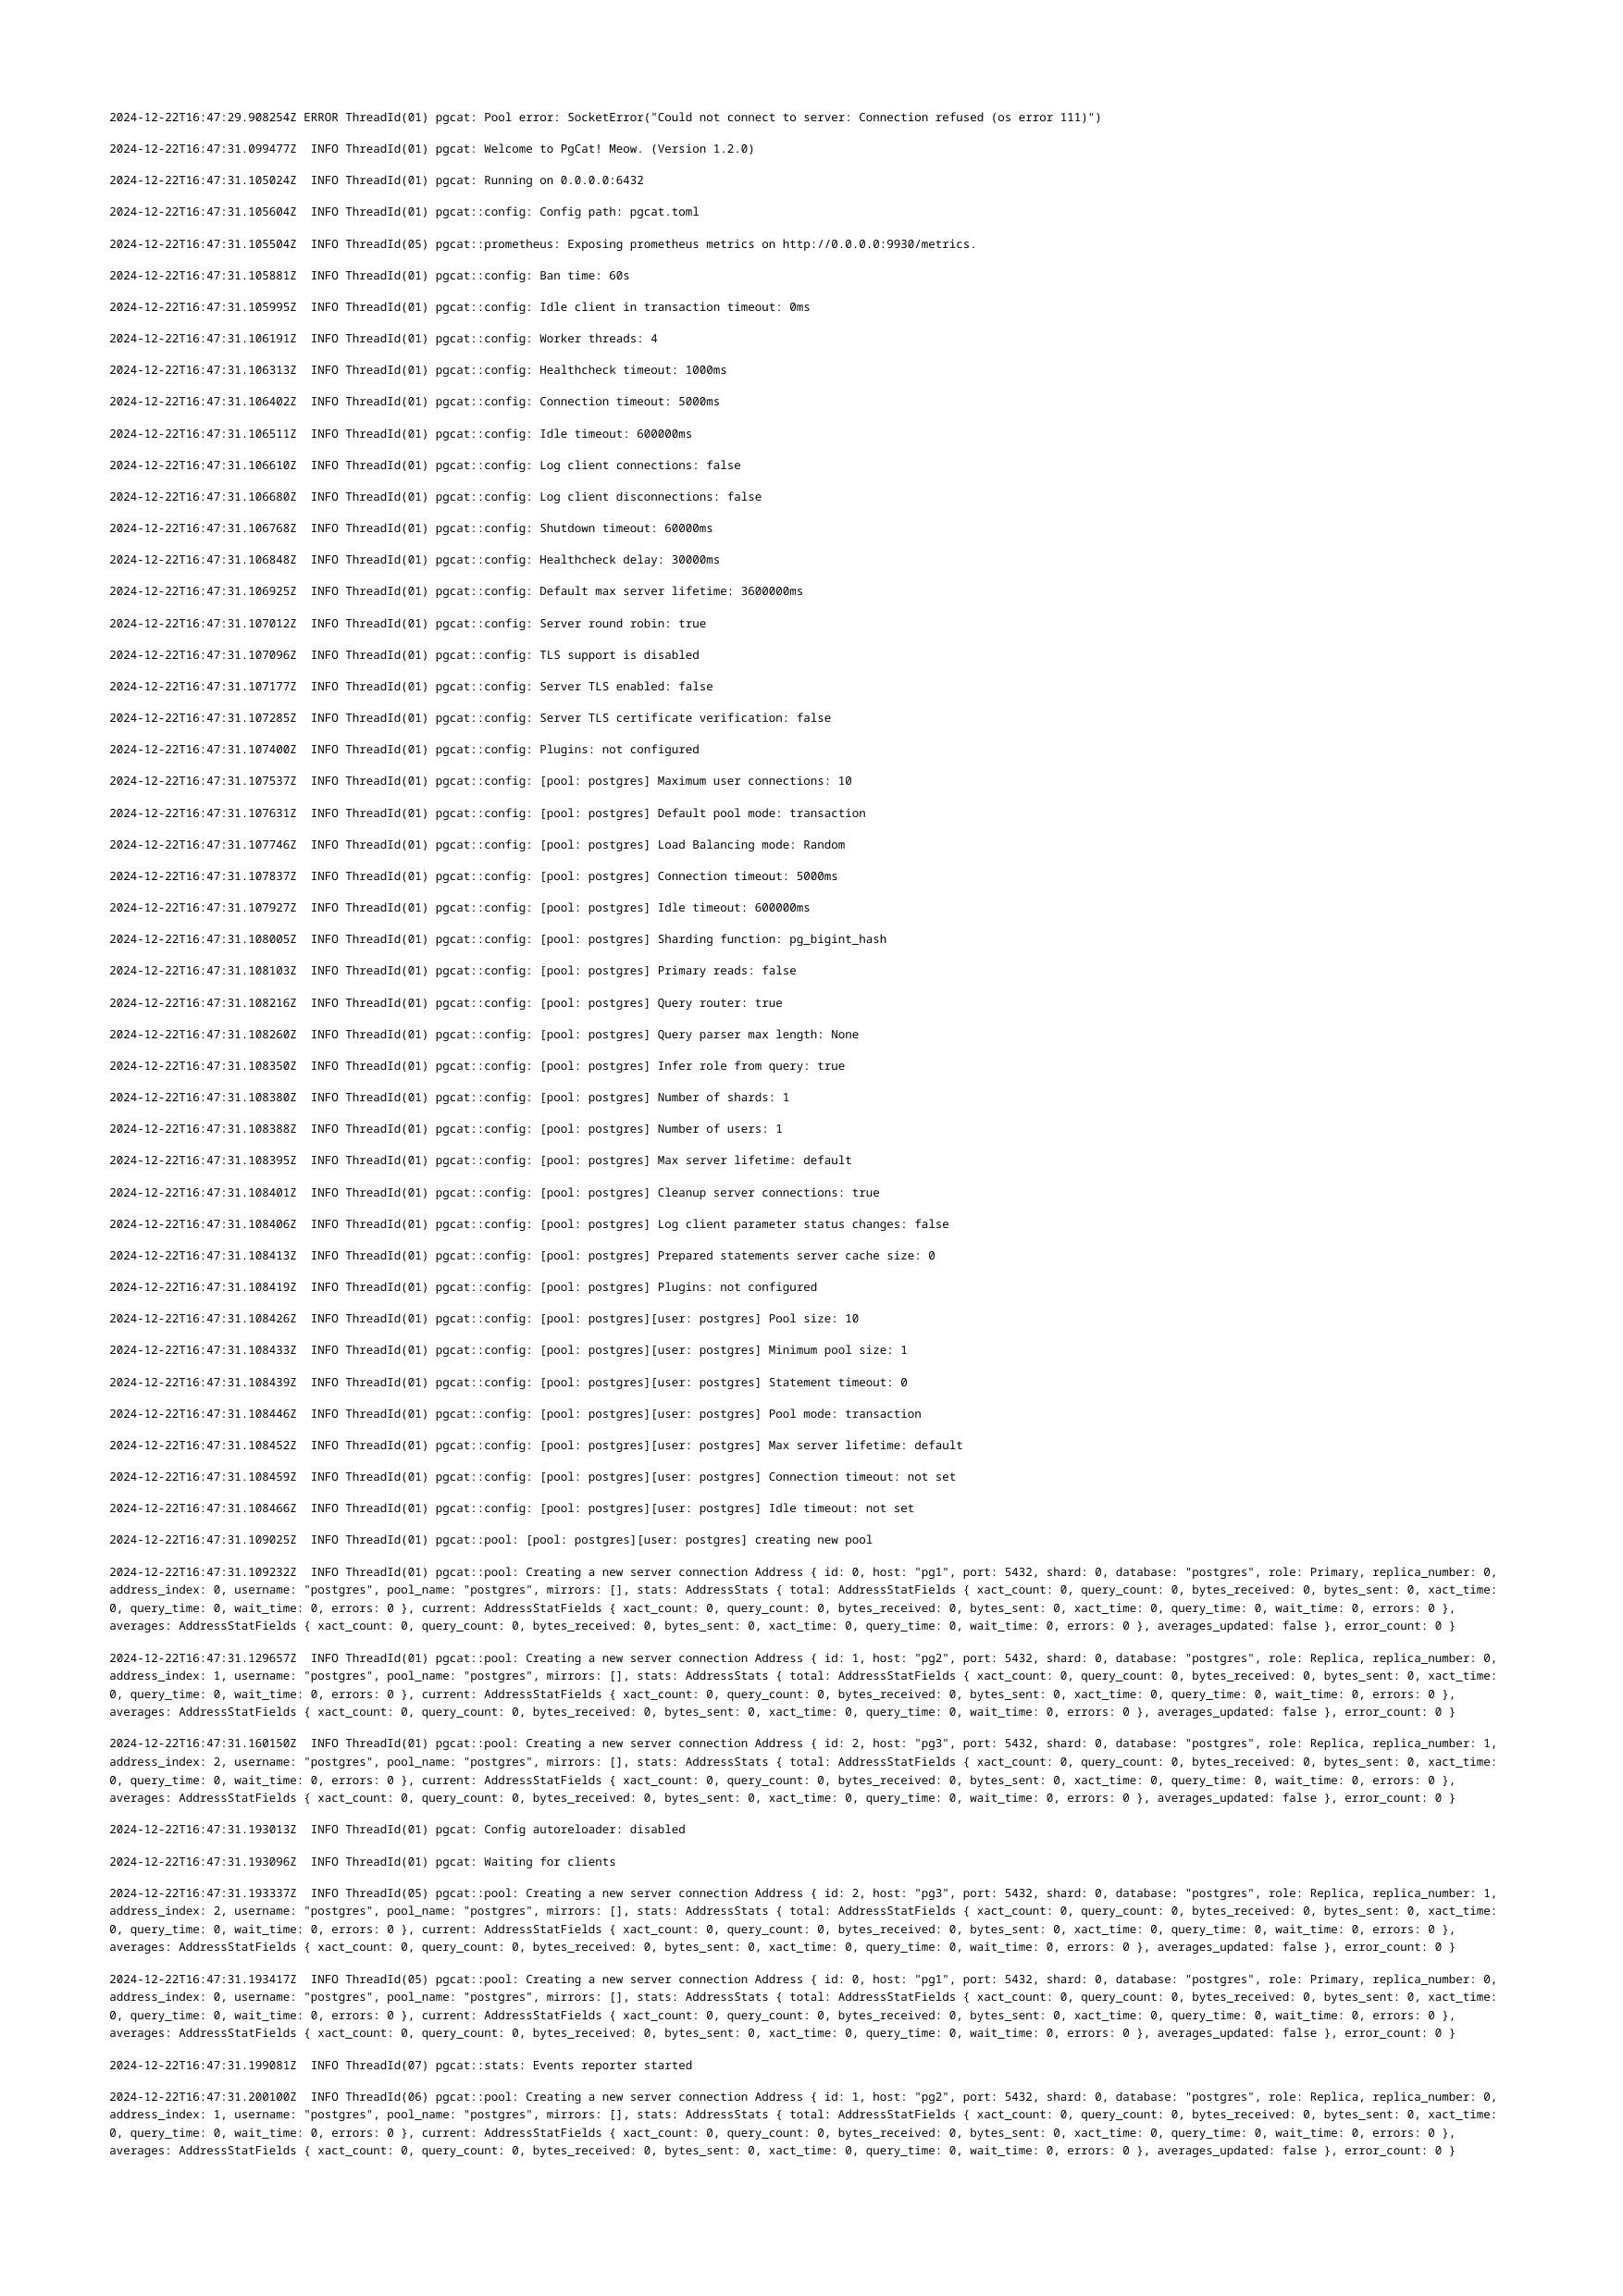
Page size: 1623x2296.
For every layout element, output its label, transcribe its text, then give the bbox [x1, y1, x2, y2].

text 2024-12-22T16:47:31.199081Z INFO ThreadId(07) pgcat::stats: Events reporter started [109, 2057, 1514, 2073]
text 2024-12-22T16:47:31.108413Z INFO ThreadId(01) pgcat::config: [pool: postgres] Prepared statements server cache size: 0 [109, 1247, 1514, 1263]
text 2024-12-22T16:47:31.106313Z INFO ThreadId(01) pgcat::config: Healthcheck timeout: 1000ms [109, 362, 1514, 378]
text 2024-12-22T16:47:31.106848Z INFO ThreadId(01) pgcat::config: Healthcheck delay: 30000ms [109, 552, 1514, 567]
text 2024-12-22T16:47:31.107285Z INFO ThreadId(01) pgcat::config: Server TLS certificate verification: false [109, 710, 1514, 726]
text 2024-12-22T16:47:31.108395Z INFO ThreadId(01) pgcat::config: [pool: postgres] Max server lifetime: default [109, 1153, 1514, 1169]
text 2024-12-22T16:47:29.908254Z ERROR ThreadId(01) pgcat: Pool error: SocketError("Could not connect to server: Connection refused (os error 111)") [109, 109, 1514, 125]
text 2024-12-22T16:47:31.193013Z INFO ThreadId(01) pgcat: Config autoreloader: disabled [109, 1821, 1514, 1838]
text 2024-12-22T16:47:31.107177Z INFO ThreadId(01) pgcat::config: Server TLS enabled: false [109, 678, 1514, 694]
text 2024-12-22T16:47:31.107400Z INFO ThreadId(01) pgcat::config: Plugins: not configured [109, 741, 1514, 757]
text 2024-12-22T16:47:31.160150Z INFO ThreadId(01) pgcat::pool: Creating a new server connection Address { id: 2, host: "pg3", port: 5432, shard: 0, database: "postgres", role: Replica, replica_number: 1, address_index: 2, username: "postgres", pool_name: "postgres", mirrors: [], stats: AddressStats { total: AddressStatFields { xact_count: 0, query_count: 0, bytes_received: 0, bytes_sent: 0, xact_time: 0, query_time: 0, wait_time: 0, errors: 0 }, current: AddressStatFields { xact_count: 0, query_count: 0, bytes_received: 0, bytes_sent: 0, xact_time: 0, query_time: 0, wait_time: 0, errors: 0 }, averages: AddressStatFields { xact_count: 0, query_count: 0, bytes_received: 0, bytes_sent: 0, xact_time: 0, query_time: 0, wait_time: 0, errors: 0 }, averages_updated: false }, error_count: 0 } [109, 1736, 1514, 1806]
text 2024-12-22T16:47:31.193096Z INFO ThreadId(01) pgcat: Waiting for clients [109, 1854, 1514, 1869]
text 2024-12-22T16:47:31.108433Z INFO ThreadId(01) pgcat::config: [pool: postgres][user: postgres] Minimum pool size: 1 [109, 1343, 1514, 1359]
text 2024-12-22T16:47:31.105604Z INFO ThreadId(01) pgcat::config: Config path: pgcat.toml [109, 205, 1514, 220]
text 2024-12-22T16:47:31.108005Z INFO ThreadId(01) pgcat::config: [pool: postgres] Sharding function: pg_bigint_hash [109, 931, 1514, 947]
text 2024-12-22T16:47:31.108380Z INFO ThreadId(01) pgcat::config: [pool: postgres] Number of shards: 1 [109, 1089, 1514, 1105]
text 2024-12-22T16:47:31.107012Z INFO ThreadId(01) pgcat::config: Server round robin: true [109, 615, 1514, 631]
text 2024-12-22T16:47:31.108260Z INFO ThreadId(01) pgcat::config: [pool: postgres] Query parser max length: None [109, 1026, 1514, 1042]
text 2024-12-22T16:47:31.106925Z INFO ThreadId(01) pgcat::config: Default max server lifetime: 3600000ms [109, 584, 1514, 600]
text 2024-12-22T16:47:31.108350Z INFO ThreadId(01) pgcat::config: [pool: postgres] Infer role from query: true [109, 1058, 1514, 1074]
text 2024-12-22T16:47:31.109025Z INFO ThreadId(01) pgcat::pool: [pool: postgres][user: postgres] creating new pool [109, 1533, 1514, 1548]
text 2024-12-22T16:47:31.108439Z INFO ThreadId(01) pgcat::config: [pool: postgres][user: postgres] Statement timeout: 0 [109, 1374, 1514, 1390]
text 2024-12-22T16:47:31.193337Z INFO ThreadId(05) pgcat::pool: Creating a new server connection Address { id: 2, host: "pg3", port: 5432, shard: 0, database: "postgres", role: Replica, replica_number: 1, address_index: 2, username: "postgres", pool_name: "postgres", mirrors: [], stats: AddressStats { total: AddressStatFields { xact_count: 0, query_count: 0, bytes_received: 0, bytes_sent: 0, xact_time: 0, query_time: 0, wait_time: 0, errors: 0 }, current: AddressStatFields { xact_count: 0, query_count: 0, bytes_received: 0, bytes_sent: 0, xact_time: 0, query_time: 0, wait_time: 0, errors: 0 }, averages: AddressStatFields { xact_count: 0, query_count: 0, bytes_received: 0, bytes_sent: 0, xact_time: 0, query_time: 0, wait_time: 0, errors: 0 }, averages_updated: false }, error_count: 0 } [109, 1885, 1514, 1955]
text 2024-12-22T16:47:31.108216Z INFO ThreadId(01) pgcat::config: [pool: postgres] Query router: true [109, 995, 1514, 1011]
text 2024-12-22T16:47:31.106511Z INFO ThreadId(01) pgcat::config: Idle timeout: 600000ms [109, 426, 1514, 441]
text 2024-12-22T16:47:31.108388Z INFO ThreadId(01) pgcat::config: [pool: postgres] Number of users: 1 [109, 1121, 1514, 1136]
text 2024-12-22T16:47:31.108466Z INFO ThreadId(01) pgcat::config: [pool: postgres][user: postgres] Idle timeout: not set [109, 1500, 1514, 1516]
text 2024-12-22T16:47:31.108406Z INFO ThreadId(01) pgcat::config: [pool: postgres] Log client parameter status changes: false [109, 1216, 1514, 1232]
text 2024-12-22T16:47:31.106680Z INFO ThreadId(01) pgcat::config: Log client disconnections: false [109, 489, 1514, 504]
text 2024-12-22T16:47:31.105995Z INFO ThreadId(01) pgcat::config: Idle client in transaction timeout: 0ms [109, 299, 1514, 315]
text 2024-12-22T16:47:31.109232Z INFO ThreadId(01) pgcat::pool: Creating a new server connection Address { id: 0, host: "pg1", port: 5432, shard: 0, database: "postgres", role: Primary, replica_number: 0, address_index: 0, username: "postgres", pool_name: "postgres", mirrors: [], stats: AddressStats { total: AddressStatFields { xact_count: 0, query_count: 0, bytes_received: 0, bytes_sent: 0, xact_time: 0, query_time: 0, wait_time: 0, errors: 0 }, current: AddressStatFields { xact_count: 0, query_count: 0, bytes_received: 0, bytes_sent: 0, xact_time: 0, query_time: 0, wait_time: 0, errors: 0 }, averages: AddressStatFields { xact_count: 0, query_count: 0, bytes_received: 0, bytes_sent: 0, xact_time: 0, query_time: 0, wait_time: 0, errors: 0 }, averages_updated: false }, error_count: 0 } [109, 1564, 1514, 1634]
text 2024-12-22T16:47:31.099477Z INFO ThreadId(01) pgcat: Welcome to PgCat! Meow. (Version 1.2.0) [109, 141, 1514, 156]
text 2024-12-22T16:47:31.200100Z INFO ThreadId(06) pgcat::pool: Creating a new server connection Address { id: 1, host: "pg2", port: 5432, shard: 0, database: "postgres", role: Replica, replica_number: 0, address_index: 1, username: "postgres", pool_name: "postgres", mirrors: [], stats: AddressStats { total: AddressStatFields { xact_count: 0, query_count: 0, bytes_received: 0, bytes_sent: 0, xact_time: 0, query_time: 0, wait_time: 0, errors: 0 }, current: AddressStatFields { xact_count: 0, query_count: 0, bytes_received: 0, bytes_sent: 0, xact_time: 0, query_time: 0, wait_time: 0, errors: 0 }, averages: AddressStatFields { xact_count: 0, query_count: 0, bytes_received: 0, bytes_sent: 0, xact_time: 0, query_time: 0, wait_time: 0, errors: 0 }, averages_updated: false }, error_count: 0 } [109, 2089, 1514, 2159]
text 2024-12-22T16:47:31.107837Z INFO ThreadId(01) pgcat::config: [pool: postgres] Connection timeout: 5000ms [109, 868, 1514, 884]
text 2024-12-22T16:47:31.107746Z INFO ThreadId(01) pgcat::config: [pool: postgres] Load Balancing mode: Random [109, 837, 1514, 852]
text 2024-12-22T16:47:31.108459Z INFO ThreadId(01) pgcat::config: [pool: postgres][user: postgres] Connection timeout: not set [109, 1469, 1514, 1484]
text 2024-12-22T16:47:31.107096Z INFO ThreadId(01) pgcat::config: TLS support is disabled [109, 647, 1514, 663]
text 2024-12-22T16:47:31.108401Z INFO ThreadId(01) pgcat::config: [pool: postgres] Cleanup server connections: true [109, 1185, 1514, 1200]
text 2024-12-22T16:47:31.107631Z INFO ThreadId(01) pgcat::config: [pool: postgres] Default pool mode: transaction [109, 805, 1514, 821]
text 2024-12-22T16:47:31.108419Z INFO ThreadId(01) pgcat::config: [pool: postgres] Plugins: not configured [109, 1279, 1514, 1295]
text 2024-12-22T16:47:31.106768Z INFO ThreadId(01) pgcat::config: Shutdown timeout: 60000ms [109, 520, 1514, 536]
text 2024-12-22T16:47:31.106191Z INFO ThreadId(01) pgcat::config: Worker threads: 4 [109, 330, 1514, 346]
text 2024-12-22T16:47:31.105881Z INFO ThreadId(01) pgcat::config: Ban time: 60s [109, 267, 1514, 283]
text 2024-12-22T16:47:31.108426Z INFO ThreadId(01) pgcat::config: [pool: postgres][user: postgres] Pool size: 10 [109, 1310, 1514, 1326]
text 2024-12-22T16:47:31.108103Z INFO ThreadId(01) pgcat::config: [pool: postgres] Primary reads: false [109, 963, 1514, 979]
text 2024-12-22T16:47:31.107927Z INFO ThreadId(01) pgcat::config: [pool: postgres] Idle timeout: 600000ms [109, 900, 1514, 915]
text 2024-12-22T16:47:31.108446Z INFO ThreadId(01) pgcat::config: [pool: postgres][user: postgres] Pool mode: transaction [109, 1406, 1514, 1421]
text 2024-12-22T16:47:31.108452Z INFO ThreadId(01) pgcat::config: [pool: postgres][user: postgres] Max server lifetime: default [109, 1437, 1514, 1453]
text 2024-12-22T16:47:31.107537Z INFO ThreadId(01) pgcat::config: [pool: postgres] Maximum user connections: 10 [109, 774, 1514, 789]
text 2024-12-22T16:47:31.105504Z INFO ThreadId(05) pgcat::prometheus: Exposing prometheus metrics on http://0.0.0.0:9930/metrics. [109, 236, 1514, 252]
text 2024-12-22T16:47:31.106402Z INFO ThreadId(01) pgcat::config: Connection timeout: 5000ms [109, 394, 1514, 410]
text 2024-12-22T16:47:31.105024Z INFO ThreadId(01) pgcat: Running on 0.0.0.0:6432 [109, 172, 1514, 188]
text 2024-12-22T16:47:31.129657Z INFO ThreadId(01) pgcat::pool: Creating a new server connection Address { id: 1, host: "pg2", port: 5432, shard: 0, database: "postgres", role: Replica, replica_number: 0, address_index: 1, username: "postgres", pool_name: "postgres", mirrors: [], stats: AddressStats { total: AddressStatFields { xact_count: 0, query_count: 0, bytes_received: 0, bytes_sent: 0, xact_time: 0, query_time: 0, wait_time: 0, errors: 0 }, current: AddressStatFields { xact_count: 0, query_count: 0, bytes_received: 0, bytes_sent: 0, xact_time: 0, query_time: 0, wait_time: 0, errors: 0 }, averages: AddressStatFields { xact_count: 0, query_count: 0, bytes_received: 0, bytes_sent: 0, xact_time: 0, query_time: 0, wait_time: 0, errors: 0 }, averages_updated: false }, error_count: 0 } [109, 1650, 1514, 1719]
text 2024-12-22T16:47:31.106610Z INFO ThreadId(01) pgcat::config: Log client connections: false [109, 457, 1514, 473]
text 2024-12-22T16:47:31.193417Z INFO ThreadId(05) pgcat::pool: Creating a new server connection Address { id: 0, host: "pg1", port: 5432, shard: 0, database: "postgres", role: Primary, replica_number: 0, address_index: 0, username: "postgres", pool_name: "postgres", mirrors: [], stats: AddressStats { total: AddressStatFields { xact_count: 0, query_count: 0, bytes_received: 0, bytes_sent: 0, xact_time: 0, query_time: 0, wait_time: 0, errors: 0 }, current: AddressStatFields { xact_count: 0, query_count: 0, bytes_received: 0, bytes_sent: 0, xact_time: 0, query_time: 0, wait_time: 0, errors: 0 }, averages: AddressStatFields { xact_count: 0, query_count: 0, bytes_received: 0, bytes_sent: 0, xact_time: 0, query_time: 0, wait_time: 0, errors: 0 }, averages_updated: false }, error_count: 0 } [109, 1971, 1514, 2042]
